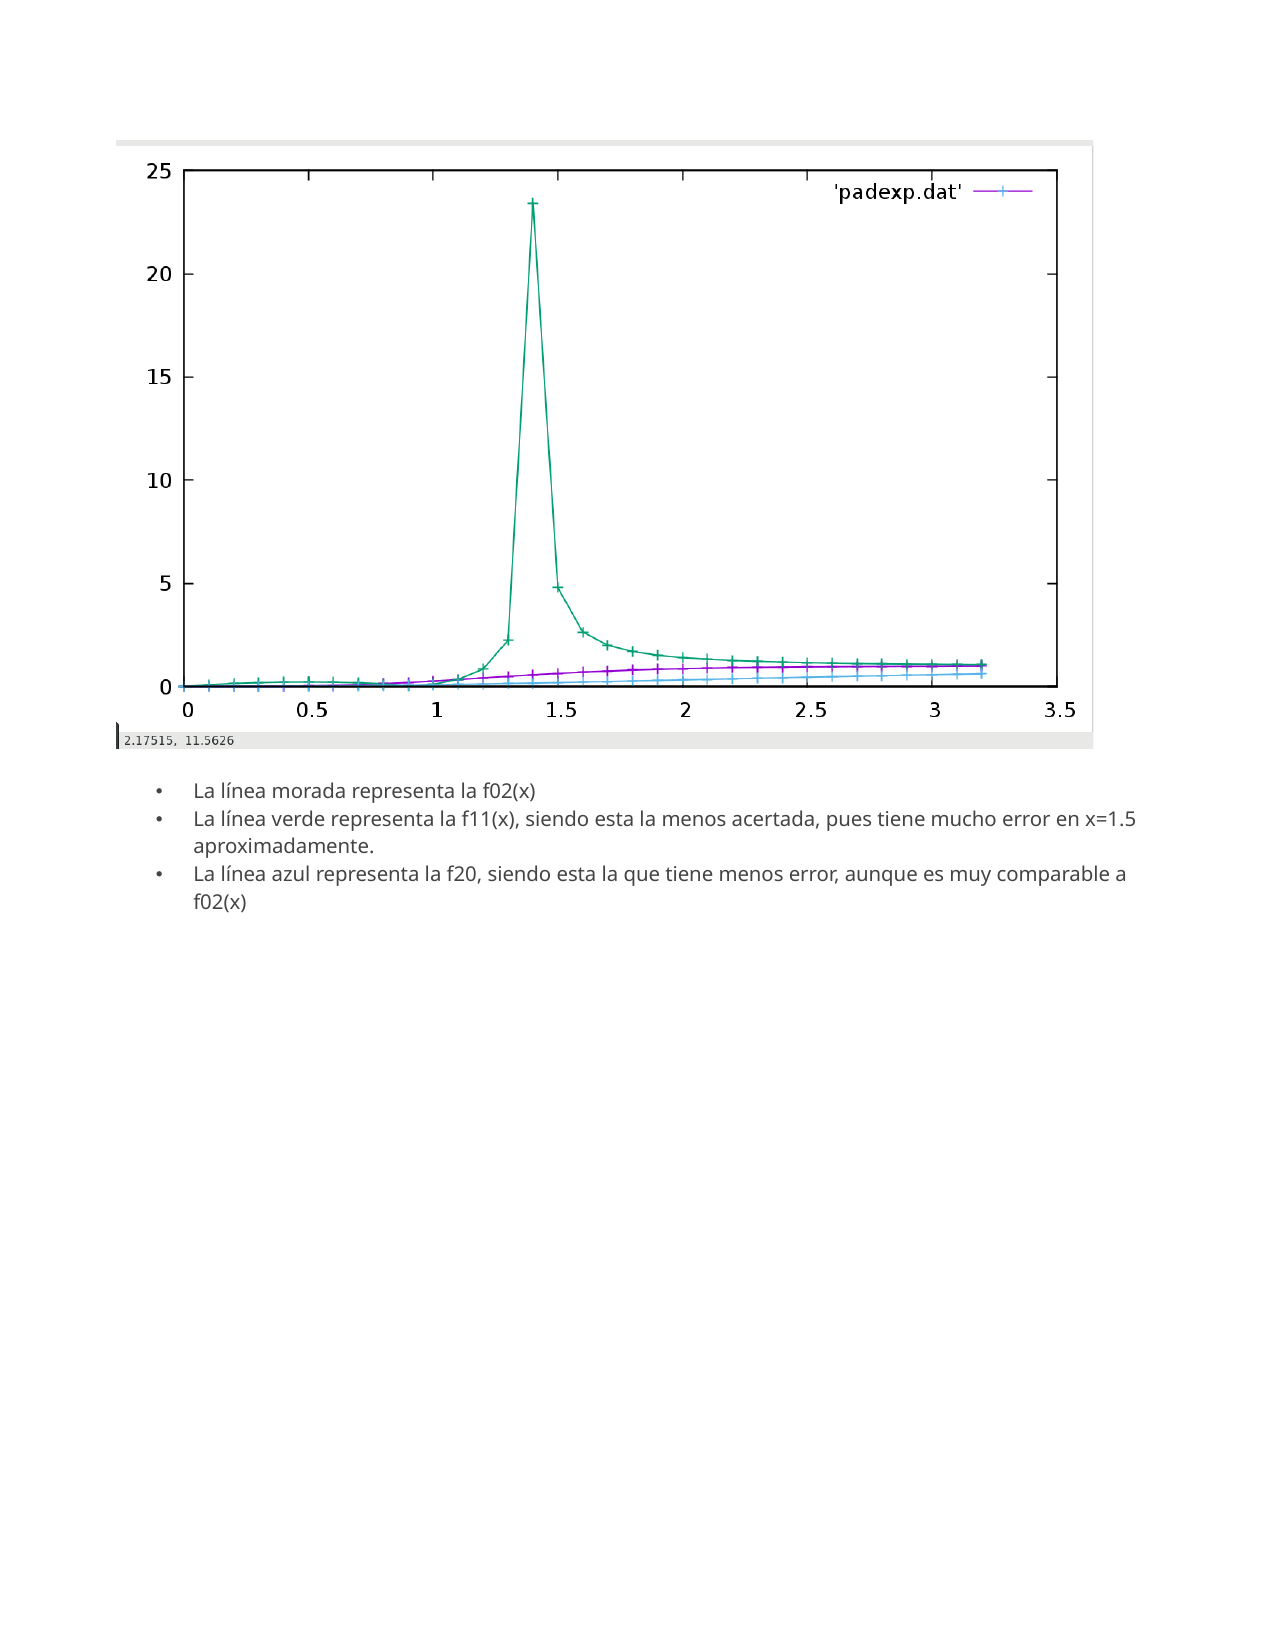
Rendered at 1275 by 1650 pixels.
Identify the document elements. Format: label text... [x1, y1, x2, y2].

list La línea morada representa la f02(x) [156, 777, 1157, 804]
list La línea azul representa la f20, siendo esta la que tiene menos error, aunque es muy comparable a f02(x) [156, 860, 1157, 915]
picture [116, 140, 1094, 749]
list La línea verde representa la f11(x), siendo esta la menos acertada, pues tiene mucho error en x=1.5 aproximadamente. [156, 804, 1157, 860]
